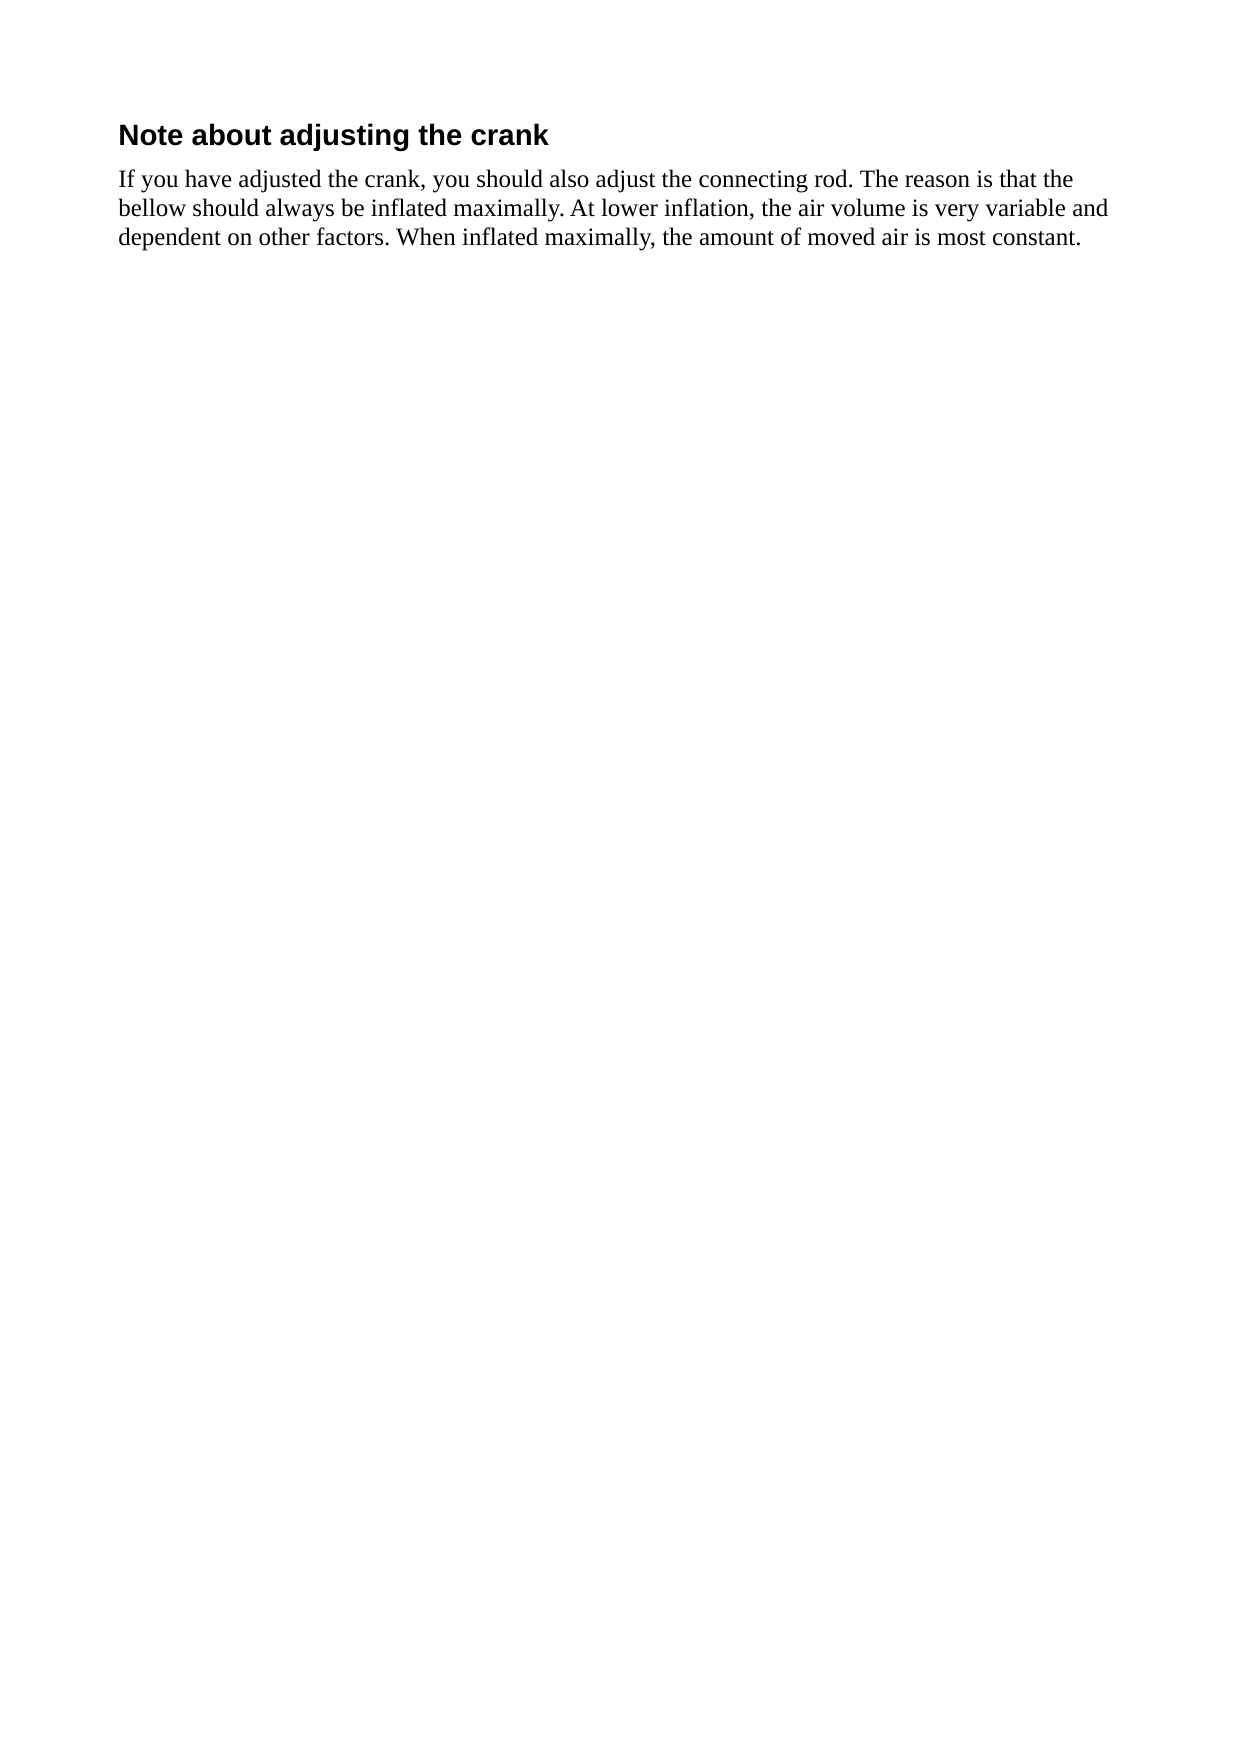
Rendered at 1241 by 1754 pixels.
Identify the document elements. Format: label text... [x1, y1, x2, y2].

text If you have adjusted the crank, you should also adjust the connecting rod. The reason is that the bellow should always be inflated maximally. At lower inflation, the air volume is very variable and dependent on other factors. When inflated maximally, the amount of moved air is most constant. [118, 164, 1122, 251]
subtitle Note about adjusting the crank [118, 118, 1122, 152]
